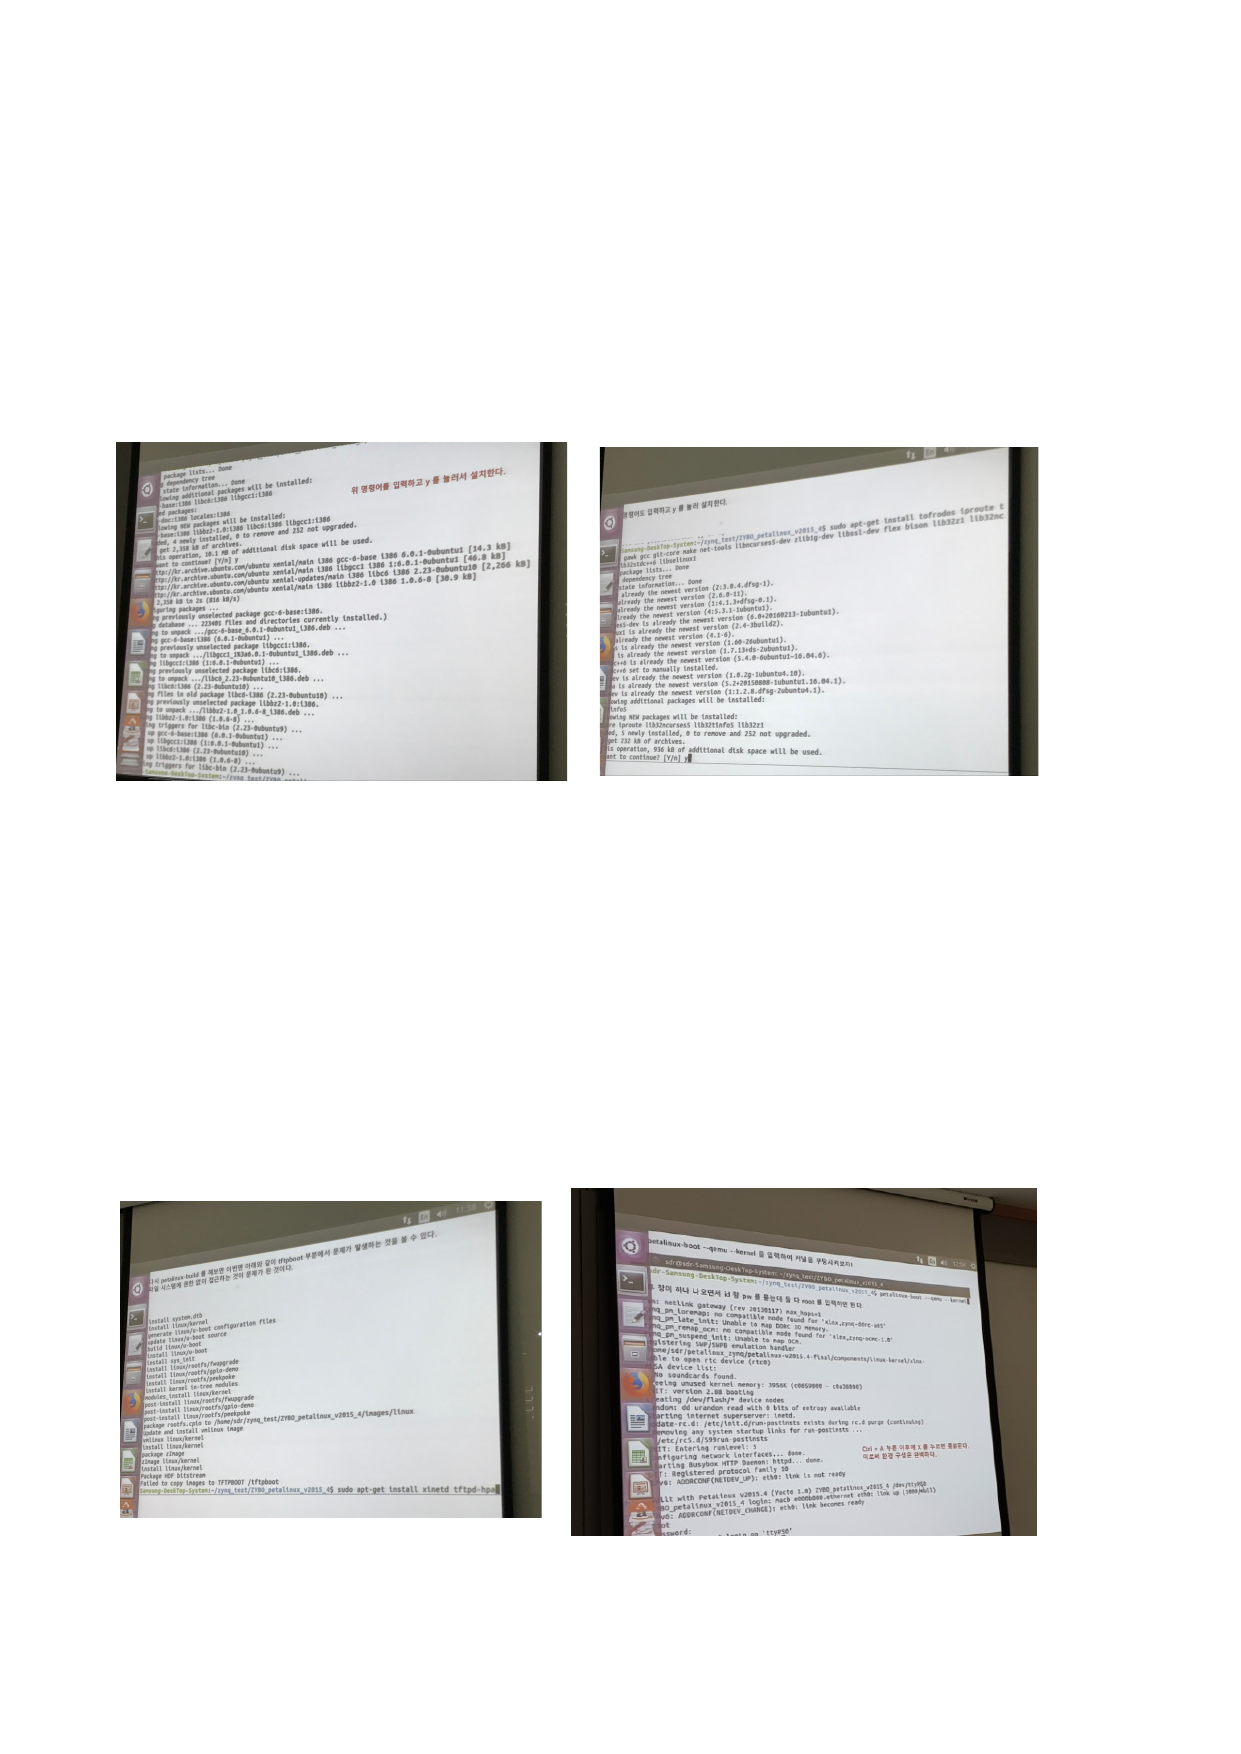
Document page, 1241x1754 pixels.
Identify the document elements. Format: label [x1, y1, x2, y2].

picture [599, 447, 1039, 776]
picture [120, 1201, 542, 1518]
picture [116, 442, 568, 781]
picture [571, 1188, 1037, 1536]
